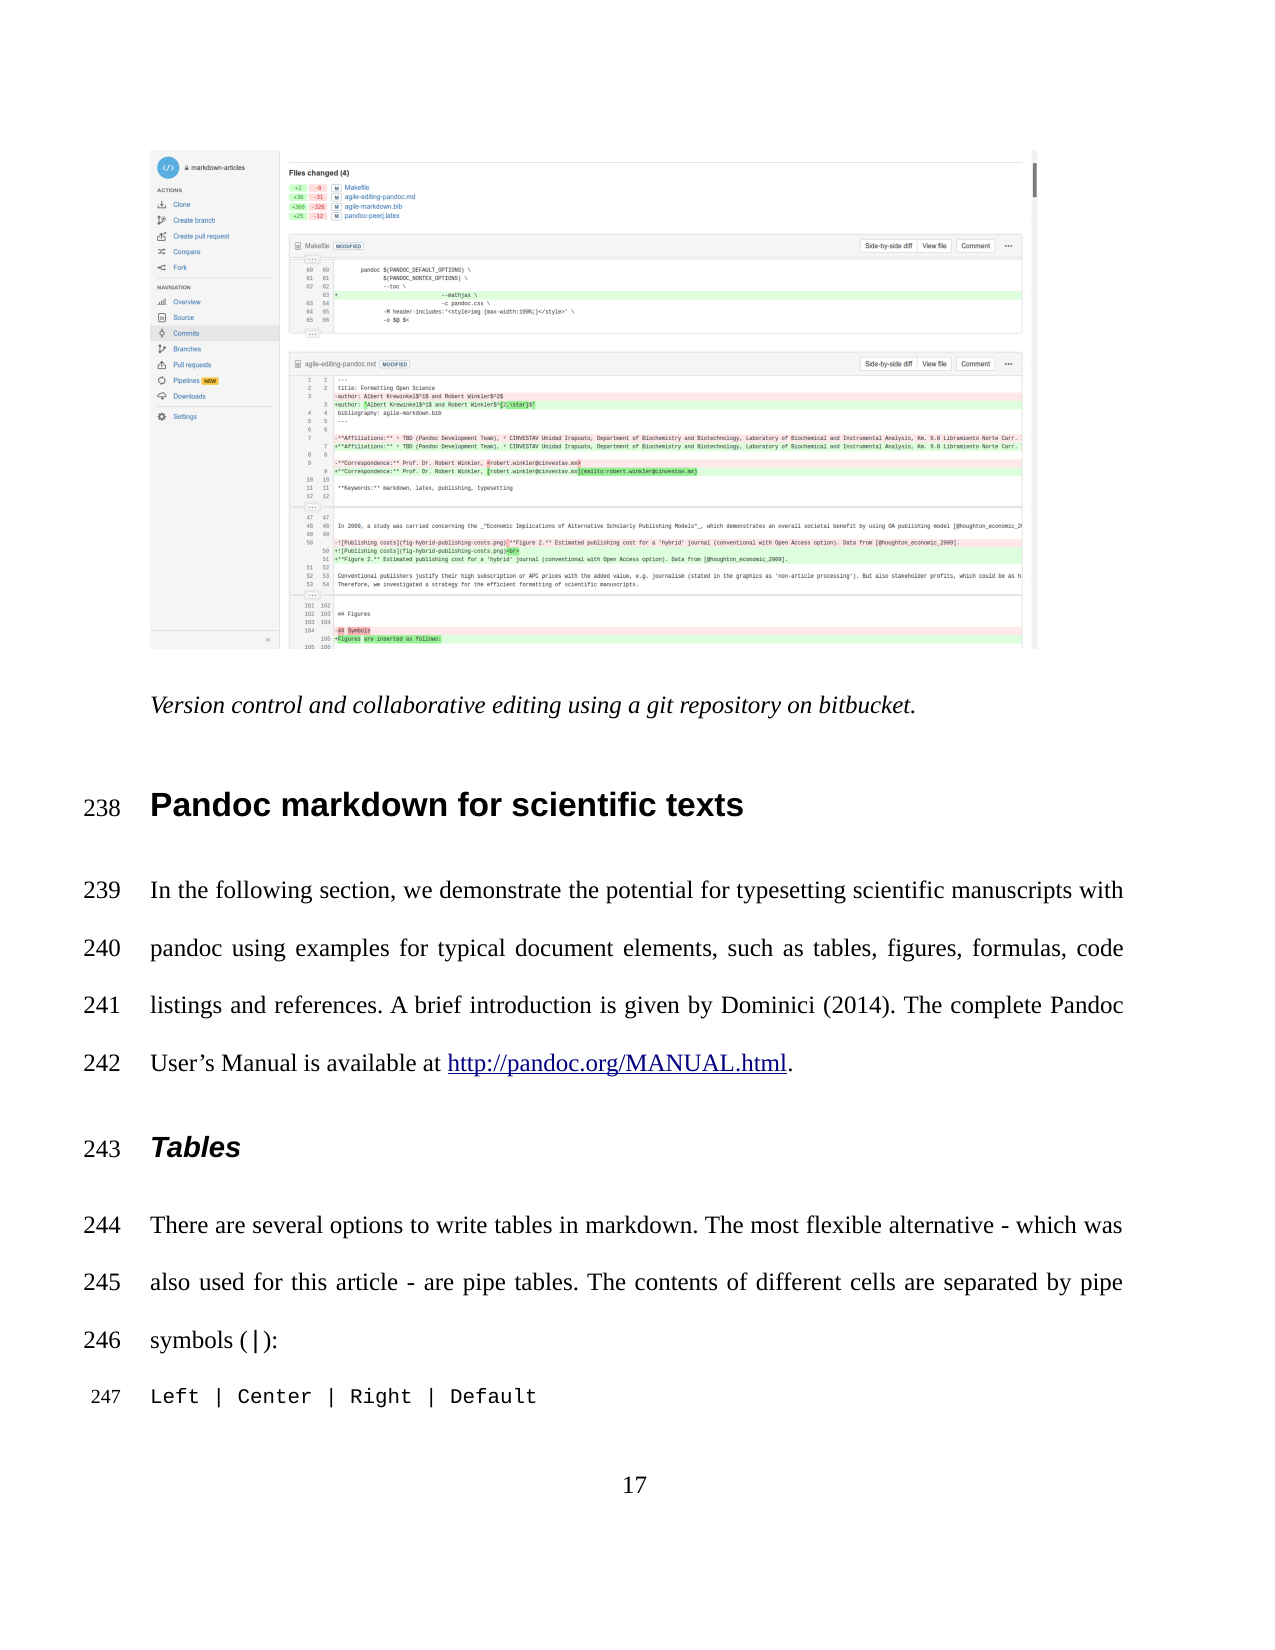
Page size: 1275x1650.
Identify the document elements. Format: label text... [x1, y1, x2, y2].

text There are several options to write tables in markdown. The most flexible alternative - which was also used for this article - are pipe tables. The contents of different cells are separated by pipe symbols (|): [150, 1210, 1125, 1356]
text Left | Center | Right | Default [150, 1386, 1125, 1410]
text In the following section, we demonstrate the potential for typesetting scientific manuscripts with pandoc using examples for typical document elements, such as tables, figures, formulas, code listings and references. A brief introduction is given by Dominici (2014). The complete Pandoc User’s Manual is available at http://pandoc.org/MANUAL.html. [150, 875, 1125, 1076]
subtitle Pandoc markdown for scientific texts [150, 785, 1125, 824]
text Version control and collaborative editing using a git repository on bitbucket. [150, 690, 1125, 719]
subtitle Tables [150, 1130, 1125, 1164]
picture [150, 150, 1038, 649]
